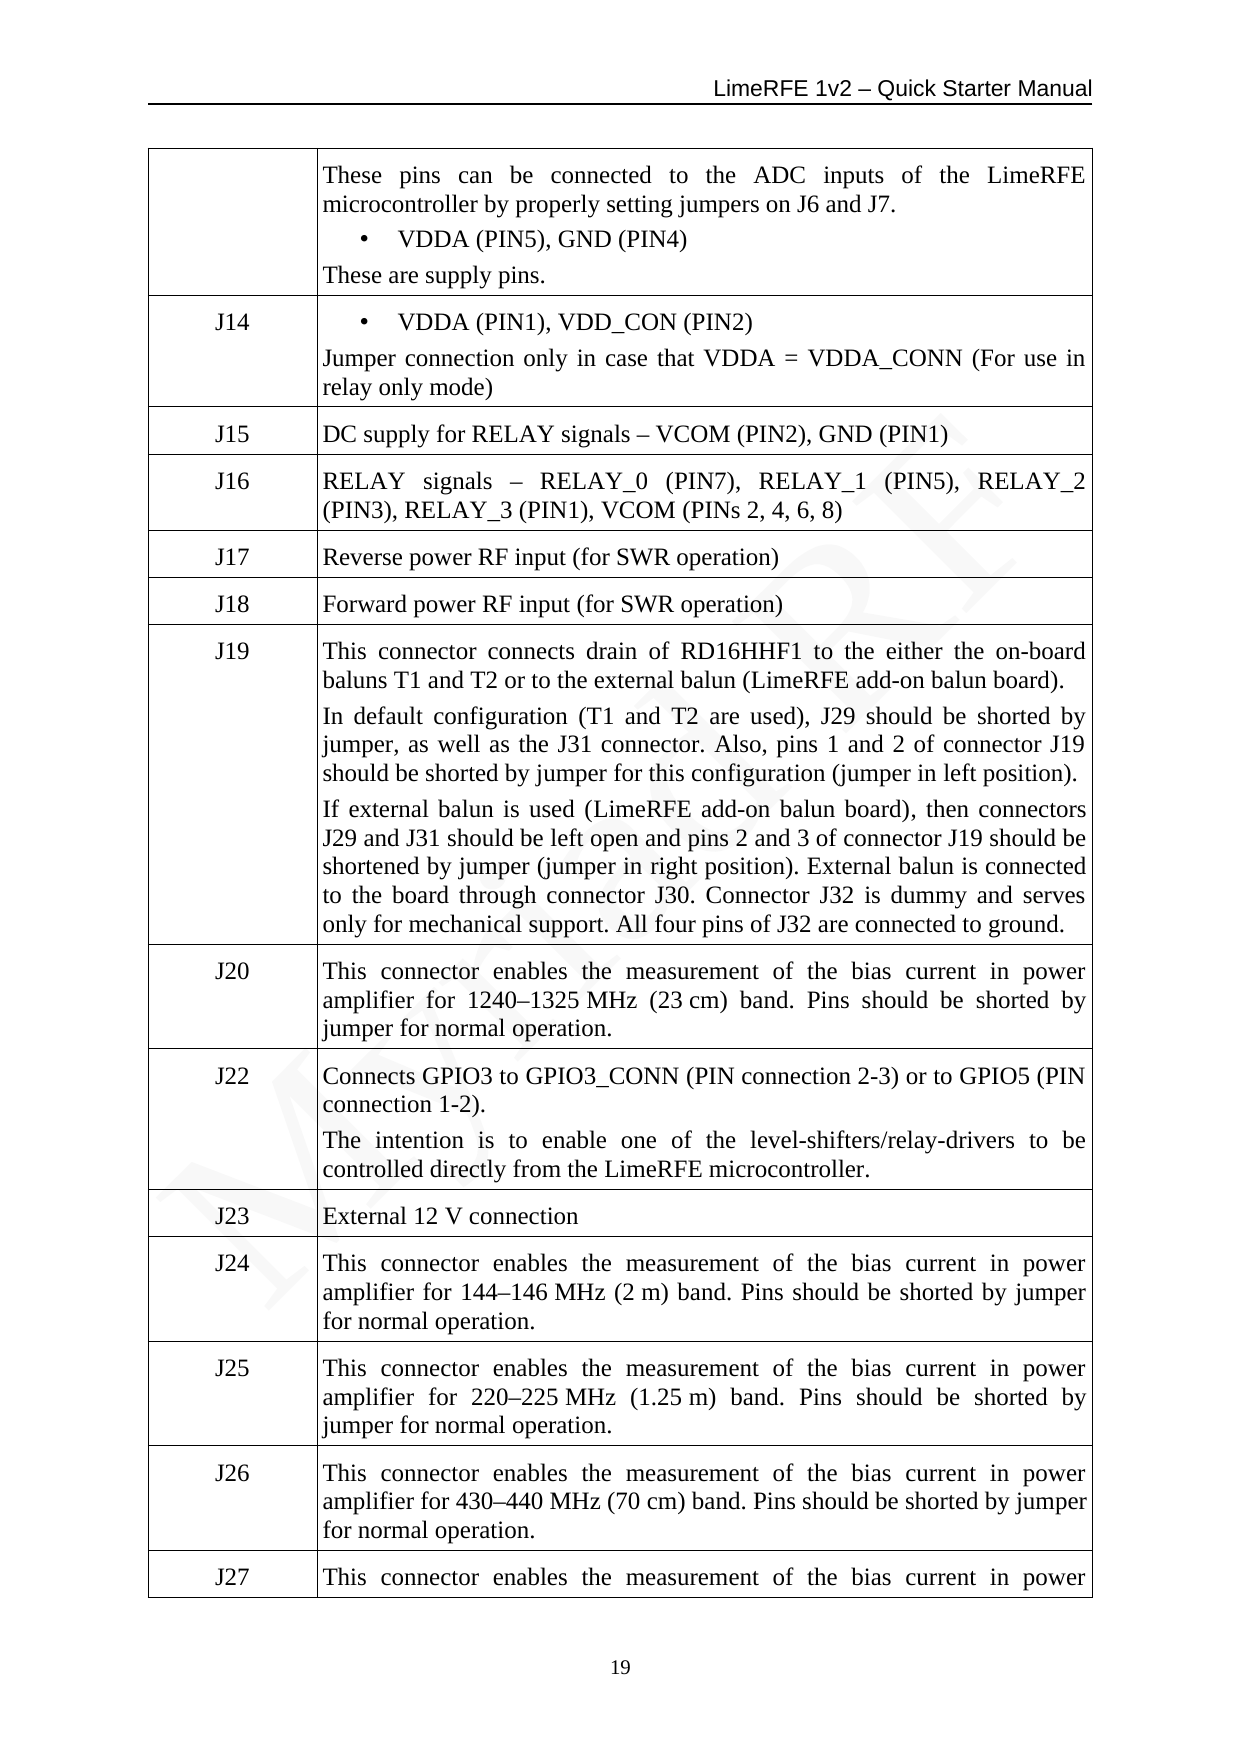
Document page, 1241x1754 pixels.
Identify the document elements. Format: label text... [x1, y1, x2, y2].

table_cell J14 [149, 296, 317, 406]
table_cell J22 [149, 1049, 308, 1189]
table_cell External 12 V connection [323, 1190, 1092, 1236]
table_cell This connector enables the measurement of the bias current in power amplifier for 1240–1325 MHz (23 cm) band. Pins should be shorted by jumper for normal operation. [479, 945, 1092, 1048]
table_cell Forward power RF input (for SWR operation) [773, 578, 852, 624]
table_cell J25 [149, 1342, 317, 1445]
table_cell Forward power RF input (for SWR operation) [318, 578, 774, 624]
table_cell J23 [268, 1190, 314, 1208]
table_cell VDDA (PIN1), VDD_CON (PIN2) Jumper connection only in case that VDDA = VDDA_CONN (For use in relay only mode) [318, 296, 1092, 406]
table_cell [948, 531, 1092, 577]
table_cell J23 [149, 1190, 223, 1236]
table_cell [291, 1099, 317, 1172]
table_cell J19 [149, 625, 317, 944]
table_cell This connector enables the measurement of the bias current in power amplifier for 1240–1325 MHz (23 cm) band. Pins should be shorted by jumper for normal operation. [318, 945, 521, 1048]
table_cell Reverse power RF input (for SWR operation) [318, 531, 957, 577]
table_cell This connector enables the measurement of the bias current in power amplifier for 430–440 MHz (70 cm) band. Pins should be shorted by jumper for normal operation. [318, 1446, 1092, 1550]
table_cell J15 [149, 407, 317, 454]
table_cell RELAY signals – RELAY_0 (PIN7), RELAY_1 (PIN5), RELAY_2 (PIN3), RELAY_3 (PIN1), VCOM (PINs 2, 4, 6, 8) [318, 455, 909, 529]
table_cell This connector enables the measurement of the bias current in power [318, 1551, 1092, 1597]
table_cell J24 [149, 1237, 317, 1341]
table_cell These pins can be connected to the ADC inputs of the LimeRFE microcontroller by properly setting jumpers on J6 and J7. VDDA (PIN5), GND (PIN4) These are supply pins. [318, 149, 1092, 295]
table_cell Connects GPIO3 to GPIO3_CONN (PIN connection 2-3) or to GPIO5 (PIN connection 1-2). The intention is to enable one of the level-shifters/relay-drivers to be controlled directly from the LimeRFE microcontroller. [318, 1049, 1092, 1189]
table_cell J23 [199, 1191, 315, 1236]
table_cell This connector enables the measurement of the bias current in power amplifier for 220–225 MHz (1.25 m) band. Pins should be shorted by jumper for normal operation. [318, 1342, 1092, 1445]
table_cell J17 [149, 531, 317, 577]
table_cell This connector connects drain of RD16HHF1 to the either the on-board baluns T1 and T2 or to the external balun (LimeRFE add-on balun board). In default configuration (T1 and T2 are used), J29 should be shorted by jumper, as well as the J31 connector. Also, pins 1 and 2 of connector J19 should be shorted by jumper for this configuration (jumper in left position). If external balun is used (LimeRFE add-on balun board), then connectors J29 and J31 should be left open and pins 2 and 3 of connector J19 should be shortened by jumper (jumper in right position). External balun is connected to the board through connector J30. Connector J32 is dummy and serves only for mechanical support. All four pins of J32 are connected to ground. [318, 625, 1092, 944]
table_cell J27 [149, 1551, 317, 1597]
table_cell Forward power RF input (for SWR operation) [864, 578, 1092, 624]
table_cell J18 [149, 578, 317, 624]
table_cell [149, 149, 317, 295]
table_cell [298, 1049, 317, 1088]
table_cell RELAY signals – RELAY_0 (PIN7), RELAY_1 (PIN5), RELAY_2 (PIN3), RELAY_3 (PIN1), VCOM (PINs 2, 4, 6, 8) [897, 455, 1092, 529]
table_cell DC supply for RELAY signals – VCOM (PIN2), GND (PIN1) [318, 407, 1092, 454]
table_cell J16 [149, 455, 317, 529]
table_cell J26 [149, 1446, 317, 1550]
table_cell This connector enables the measurement of the bias current in power amplifier for 144–146 MHz (2 m) band. Pins should be shorted by jumper for normal operation. [318, 1237, 1092, 1341]
table_cell J20 [149, 945, 317, 1048]
